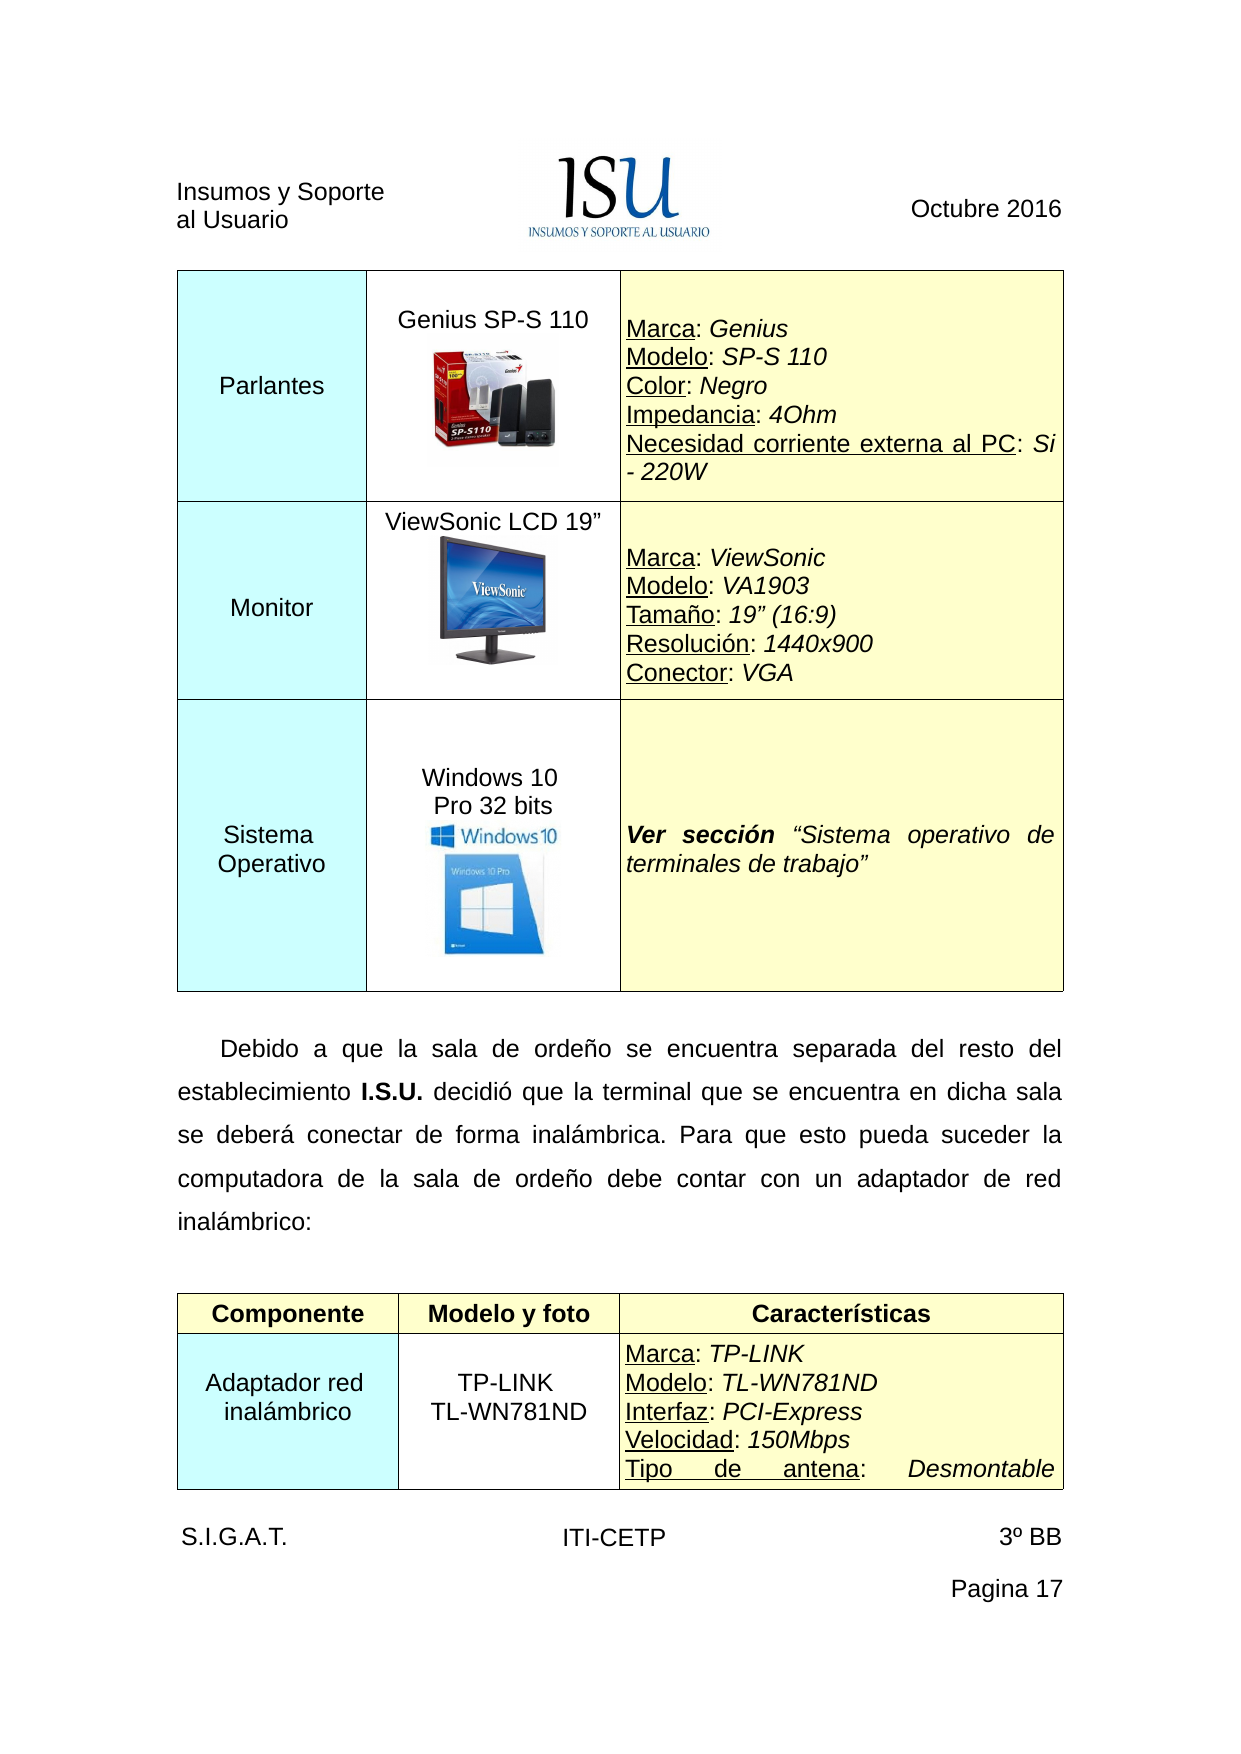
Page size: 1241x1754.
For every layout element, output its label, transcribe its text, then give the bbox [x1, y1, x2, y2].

table_cell Parlantes [178, 271, 366, 501]
table_header Componente [178, 1294, 398, 1333]
table_header Modelo y foto [399, 1294, 619, 1333]
table_cell TP-LINK TL-WN781ND [399, 1334, 619, 1489]
table_header Características [620, 1294, 1063, 1333]
table_cell [367, 334, 620, 501]
text Debido a que la sala de ordeño se encuentra separada del resto del establecimiento I.S.U. decidió que la terminal que se encuentra en dicha sala se deberá conectar de forma inalámbrica. Para que esto pueda suceder la computadora de la sala de ordeño debe contar con un adaptador de red inalámbrico: [177, 1034, 1063, 1236]
table_cell Marca: ViewSonic Modelo: VA1903 Tamaño: 19” (16:9) Resolución: 1440x900 Conector: VGA [621, 502, 1063, 699]
picture [424, 820, 562, 957]
table_cell Sistema Operativo [178, 700, 366, 991]
picture [426, 333, 560, 467]
table_cell Marca: Genius Modelo: SP-S 110 Color: Negro Impedancia: 4Ohm Necesidad corriente externa al PC: Si - 220W [621, 271, 1063, 501]
picture [428, 535, 558, 665]
picture [517, 138, 723, 252]
table_cell Marca: TP-LINK Modelo: TL-WN781ND Interfaz: PCI-Express Velocidad: 150Mbps Tipo de antena: Desmontable [620, 1334, 1063, 1489]
table_cell Ver sección “Sistema operativo de terminales de trabajo” [621, 700, 1063, 991]
table_cell Adaptador red inalámbrico [178, 1334, 398, 1489]
table_cell ViewSonic LCD 19” [367, 502, 620, 699]
table_cell Genius SP-S 110 [367, 271, 620, 333]
table_cell Monitor [178, 502, 366, 699]
table_cell Windows 10 Pro 32 bits [367, 700, 620, 991]
